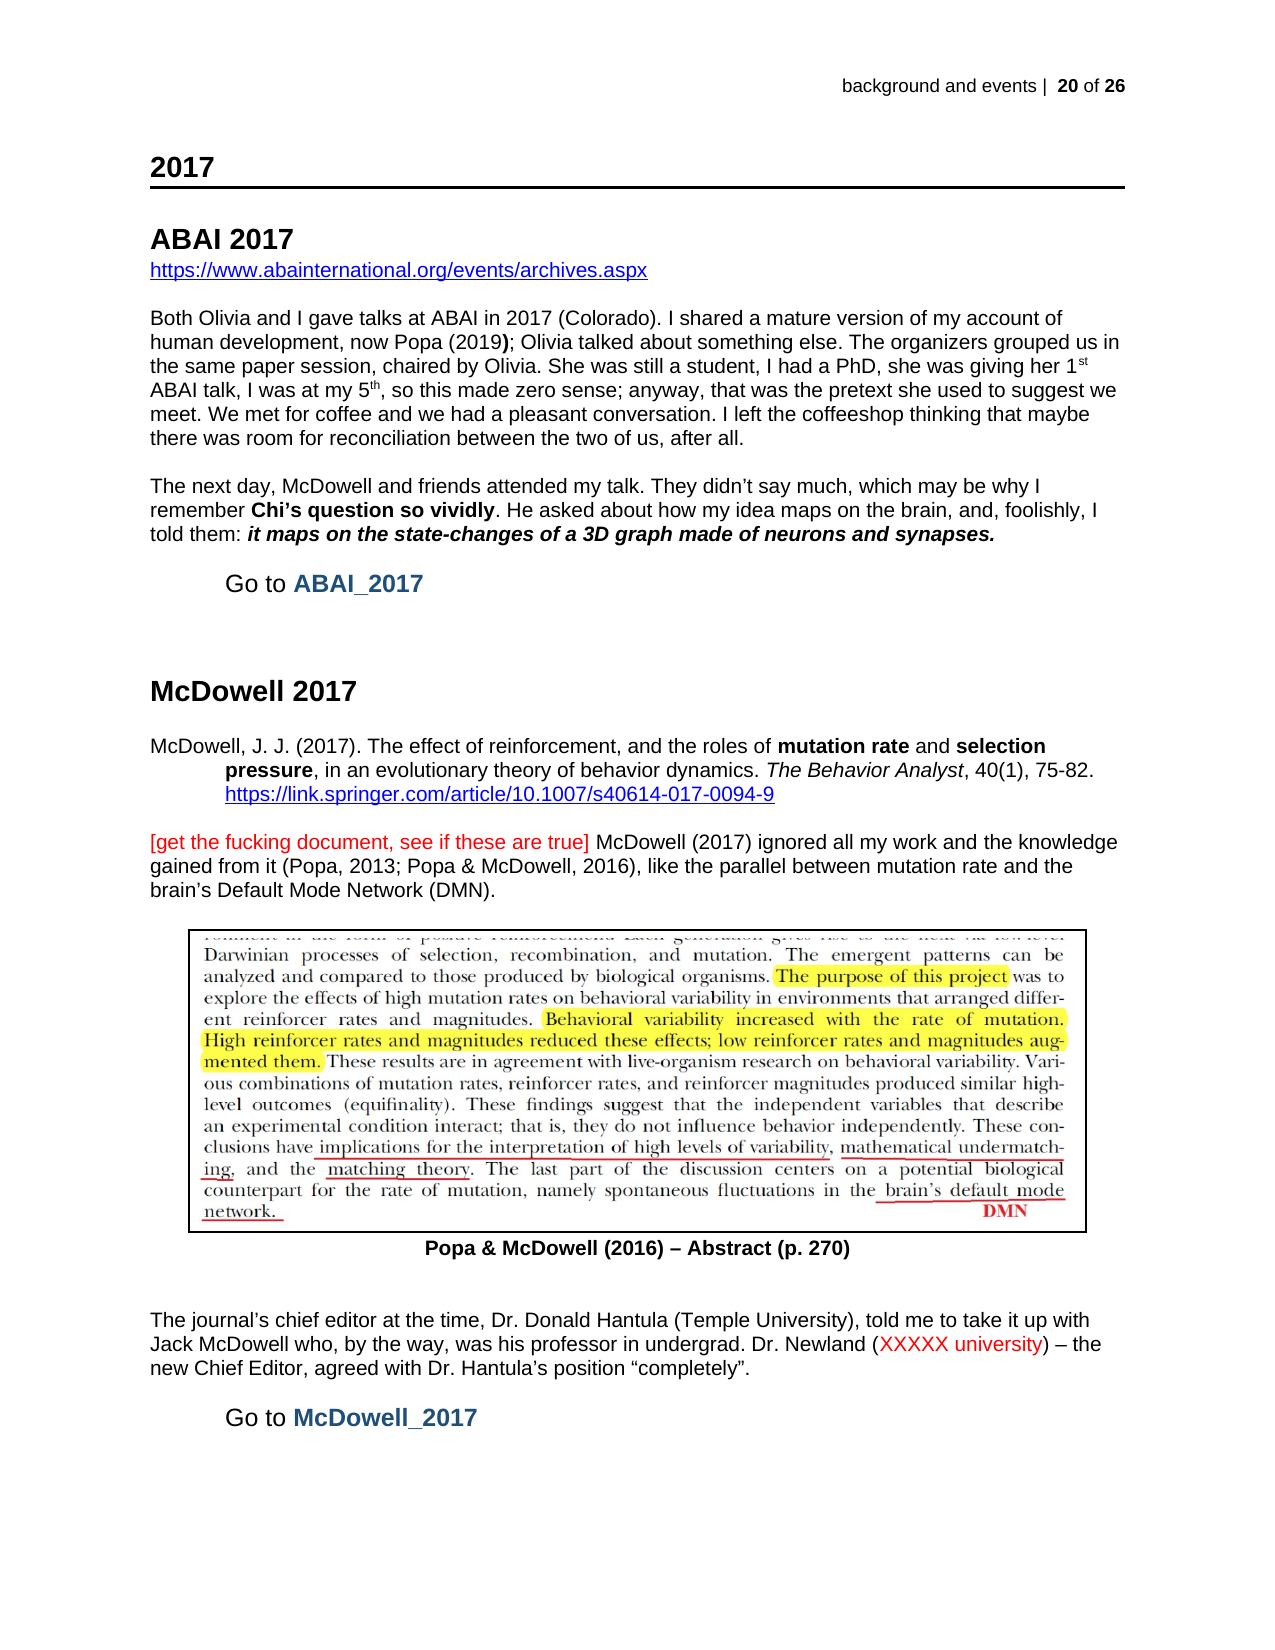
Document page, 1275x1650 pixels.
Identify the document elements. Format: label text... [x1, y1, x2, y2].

text The next day, McDowell and friends attended my talk. They didn’t say much, which may be why I remember Chi’s question so vividly. He asked about how my idea maps on the brain, and, foolishly, I told them: it maps on the state-changes of a 3D graph made of neurons and synapses. [150, 474, 1125, 546]
text Go to McDowell_2017 [150, 1403, 1125, 1432]
text McDowell, J. J. (2017). The effect of reinforcement, and the roles of mutation rate and selection pressure, in an evolutionary theory of behavior dynamics. The Behavior Analyst, 40(1), 75-82. https://link.springer.com/article/10.1007/s40614-017-0094-9 [150, 734, 1125, 806]
picture [190, 931, 1085, 1231]
text The journal’s chief editor at the time, Dr. Donald Hantula (Temple University), told me to take it up with Jack McDowell who, by the way, was his professor in undergrad. Dr. Newland (XXXXX university) – the new Chief Editor, agreed with Dr. Hantula’s position “completely”. [150, 1307, 1125, 1379]
text https://www.abainternational.org/events/archives.aspx [150, 258, 1125, 282]
text Both Olivia and I gave talks at ABAI in 2017 (Colorado). I shared a mature version of my account of human development, now Popa (2019); Olivia talked about something else. The organizers grouped us in the same paper session, chaired by Olivia. She was still a student, I had a PhD, she was giving her 1st ABAI talk, I was at my 5th, so this made zero sense; anyway, that was the pretext she used to suggest we meet. We met for coffee and we had a pleasant conversation. I left the coffeeshop thinking that maybe there was room for reconciliation between the two of us, after all. [150, 306, 1125, 450]
subtitle 2017 [150, 150, 1125, 186]
subtitle McDowell 2017 [150, 674, 1125, 708]
subtitle ABAI 2017 [150, 222, 1125, 255]
text Go to ABAI_2017 [150, 569, 1125, 598]
text [get the fucking document, see if these are true] McDowell (2017) ignored all my work and the knowledge gained from it (Popa, 2013; Popa & McDowell, 2016), like the parallel between mutation rate and the brain’s Default Mode Network (DMN). [150, 830, 1125, 902]
text Popa & McDowell (2016) – Abstract (p. 270) [150, 1236, 1125, 1259]
